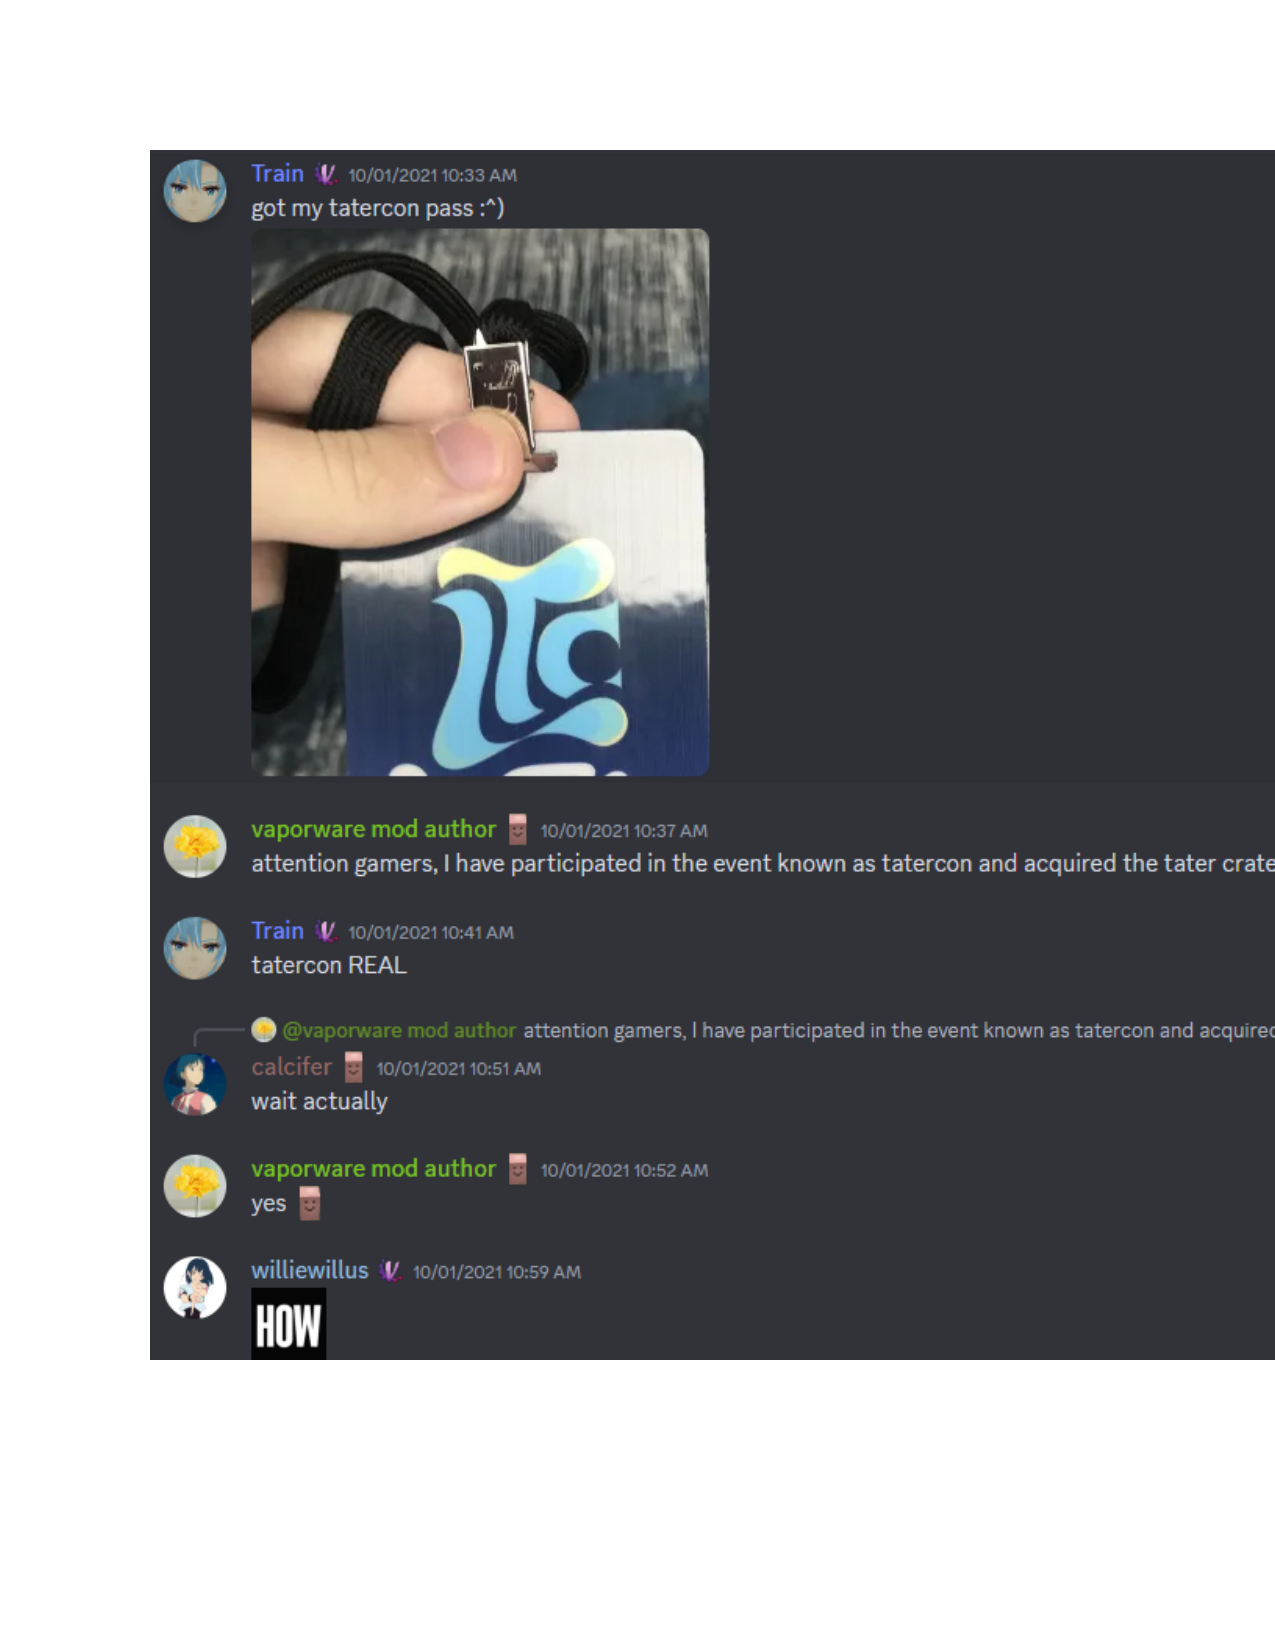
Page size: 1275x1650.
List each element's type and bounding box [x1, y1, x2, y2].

picture [150, 150, 1275, 1360]
